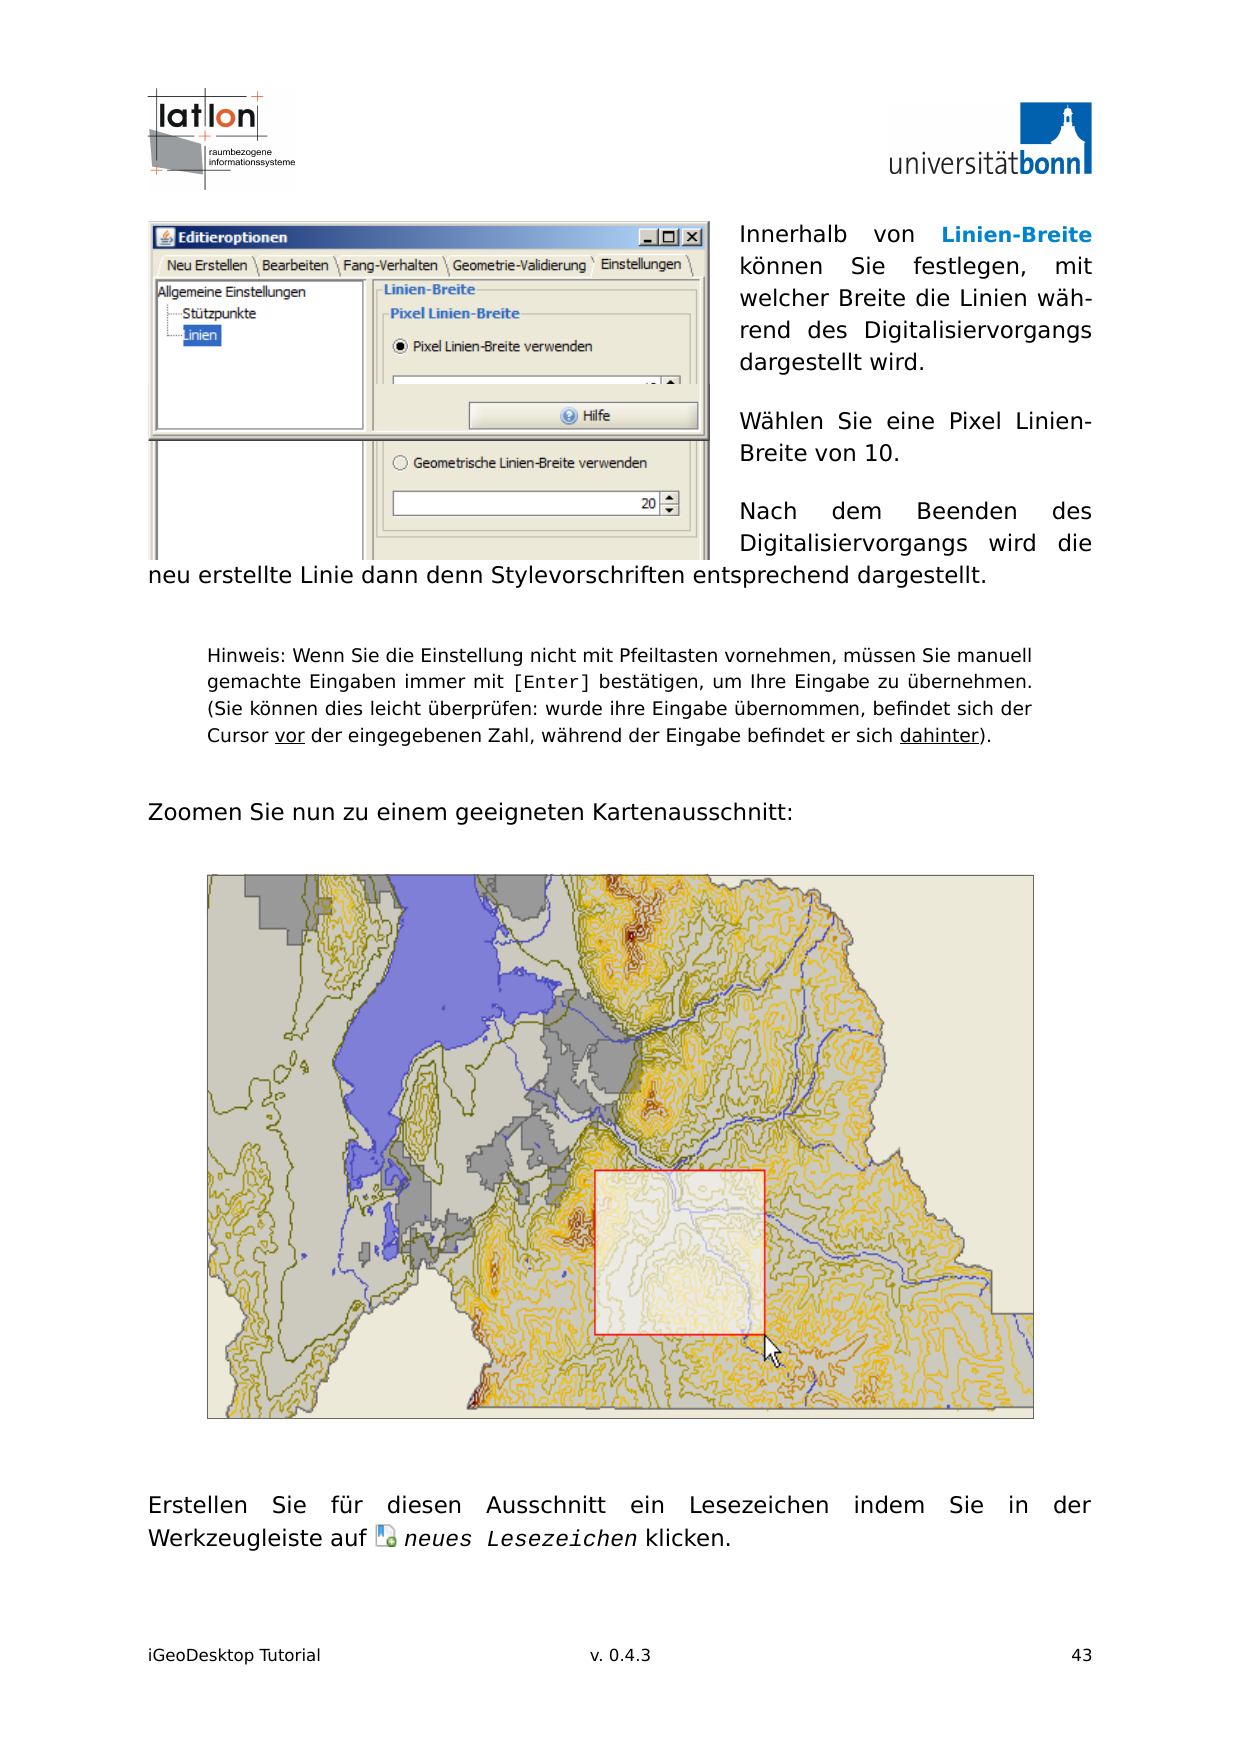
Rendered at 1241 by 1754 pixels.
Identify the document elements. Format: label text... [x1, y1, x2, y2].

picture [208, 876, 1033, 1418]
text Hinweis: Wenn Sie die Einstellung nicht mit Pfeiltasten vornehmen, müssen Sie manuell gemachte Eingaben immer mit [Enter] bestätigen, um Ihre Eingabe zu übernehmen. (Sie können dies leicht überprüfen: wurde ihre Eingabe übernommen, befindet sich der Cursor vor der eingegebenen Zahl, während der Eingabe befindet er sich dahinter). [207, 645, 1033, 747]
text Erstellen Sie für diesen Ausschnitt ein Lesezeichen indem Sie in der Werkzeugleiste auf neues Lesezeichen klicken. [148, 1492, 1092, 1553]
picture [374, 1524, 397, 1547]
picture [148, 221, 710, 560]
text Innerhalb von Linien-Breite können Sie festlegen, mit welcher Breite die Linien wäh­rend des Digitalisiervorgangs dargestellt wird. Wählen Sie eine Pixel Linien-Breite von 10. Nach dem Beenden des Digitalisiervorgangs wird die neu erstellte Linie dann denn Stylevorschriften entsprechend dargestellt. [148, 221, 1092, 621]
picture [889, 102, 1093, 174]
text Zoomen Sie nun zu einem geeigneten Kartenausschnitt: [148, 799, 1092, 825]
picture [147, 88, 295, 190]
